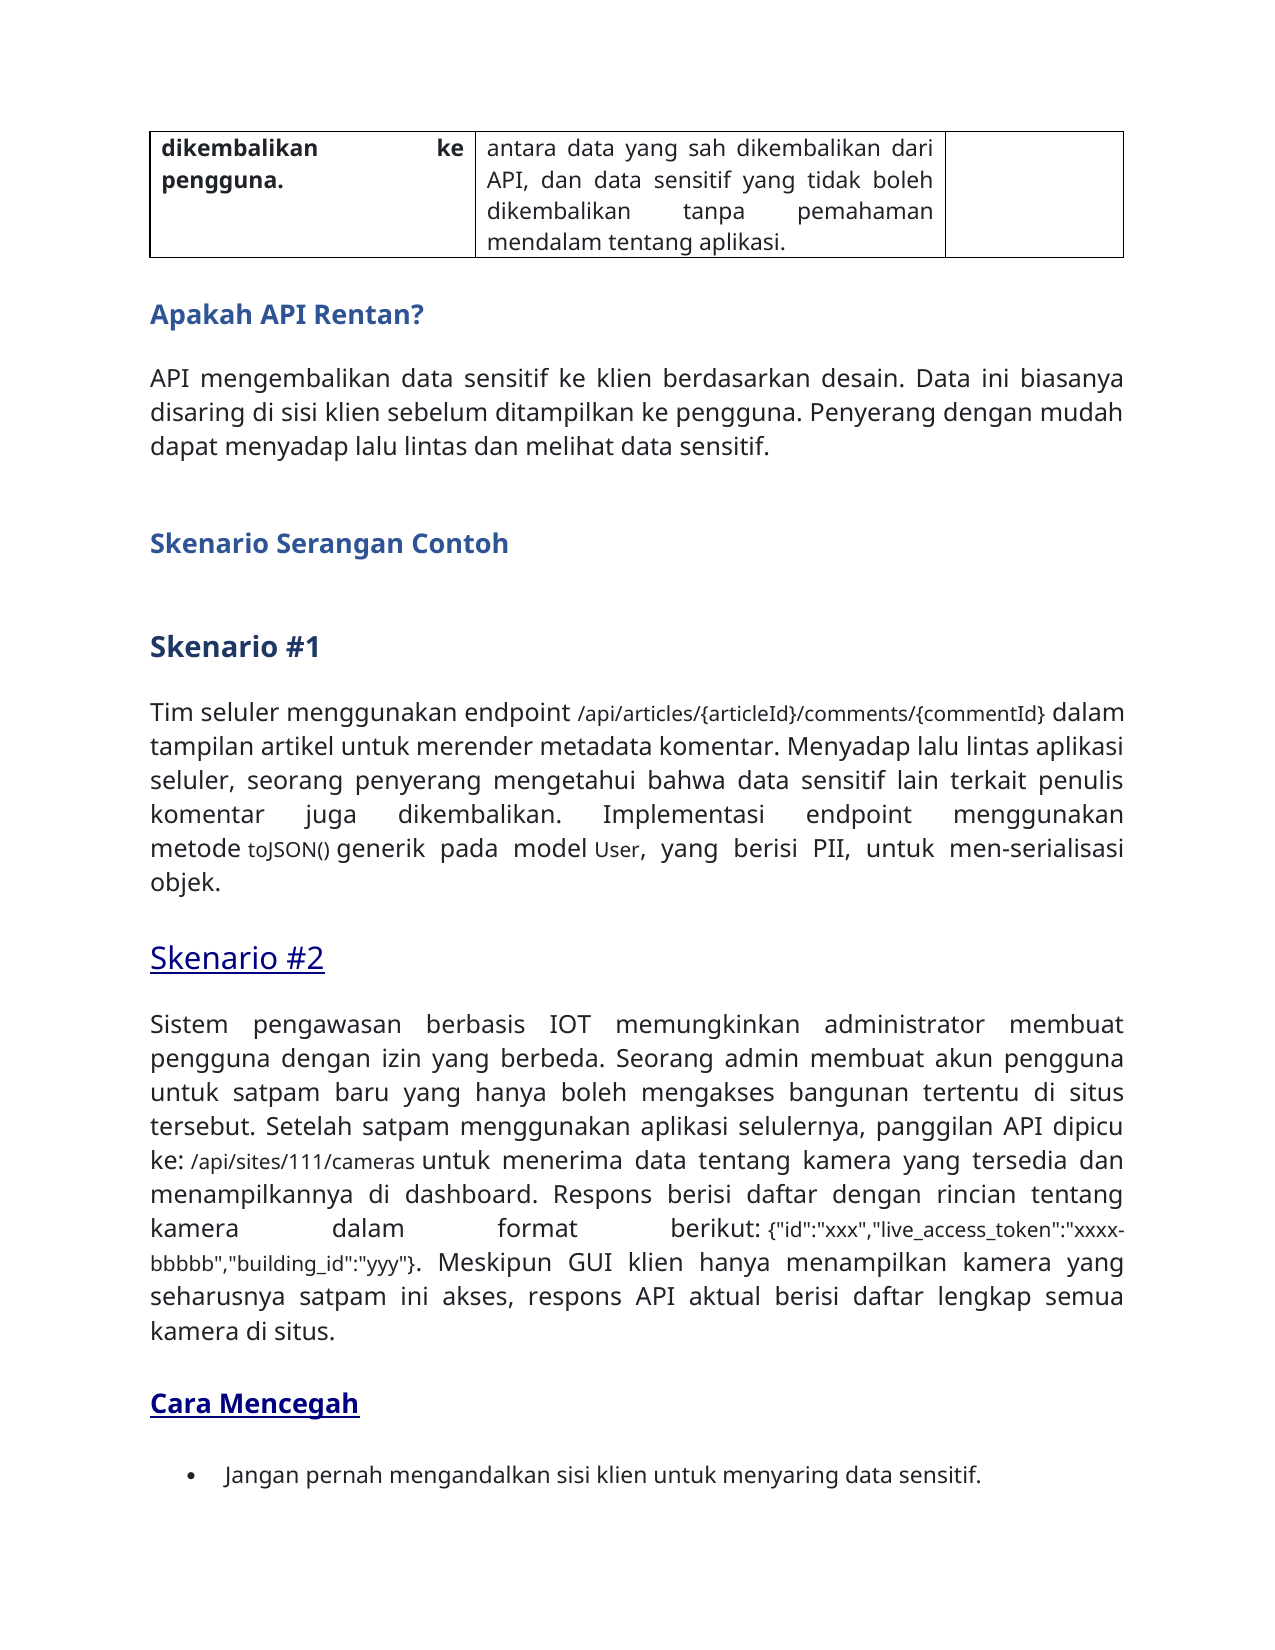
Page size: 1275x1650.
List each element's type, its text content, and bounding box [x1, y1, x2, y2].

list Jangan pernah mengandalkan sisi klien untuk menyaring data sensitif. [187, 1459, 1125, 1491]
table_cell antara data yang sah dikembalikan dari API, dan data sensitif yang tidak boleh dikembalikan tanpa pemahaman mendalam tentang aplikasi. [476, 132, 945, 257]
table_cell [946, 132, 1123, 257]
subtitle Skenario Serangan Contoh [150, 525, 1125, 562]
text API mengembalikan data sensitif ke klien berdasarkan desain. Data ini biasanya disaring di sisi klien sebelum ditampilkan ke pengguna. Penyerang dengan mudah dapat menyadap lalu lintas dan melihat data sensitif. [150, 360, 1125, 462]
text Tim seluler menggunakan endpoint /api/articles/{articleId}/comments/{commentId} dalam tampilan artikel untuk merender metadata komentar. Menyadap lalu lintas aplikasi seluler, seorang penyerang mengetahui bahwa data sensitif lain terkait penulis komentar juga dikembalikan. Implementasi endpoint menggunakan metode toJSON() generik pada model User, yang berisi PII, untuk men-serialisasi objek. [150, 694, 1125, 898]
text Sistem pengawasan berbasis IOT memungkinkan administrator membuat pengguna dengan izin yang berbeda. Seorang admin membuat akun pengguna untuk satpam baru yang hanya boleh mengakses bangunan tertentu di situs tersebut. Setelah satpam menggunakan aplikasi selulernya, panggilan API dipicu ke: /api/sites/111/cameras untuk menerima data tentang kamera yang tersedia dan menampilkannya di dashboard. Respons berisi daftar dengan rincian tentang kamera dalam format berikut: {"id":"xxx","live_access_token":"xxxx-bbbbb","building_id":"yyy"}. Meskipun GUI klien hanya menampilkan kamera yang seharusnya satpam ini akses, respons API aktual berisi daftar lengkap semua kamera di situs. [150, 1007, 1125, 1347]
subtitle Skenario #2 [150, 936, 1125, 979]
table_cell dikembalikan ke pengguna. [151, 132, 475, 257]
subtitle Cara Mencegah [150, 1385, 1125, 1422]
subtitle Apakah API Rentan? [150, 296, 1125, 333]
subtitle Skenario #1 [150, 627, 1125, 666]
